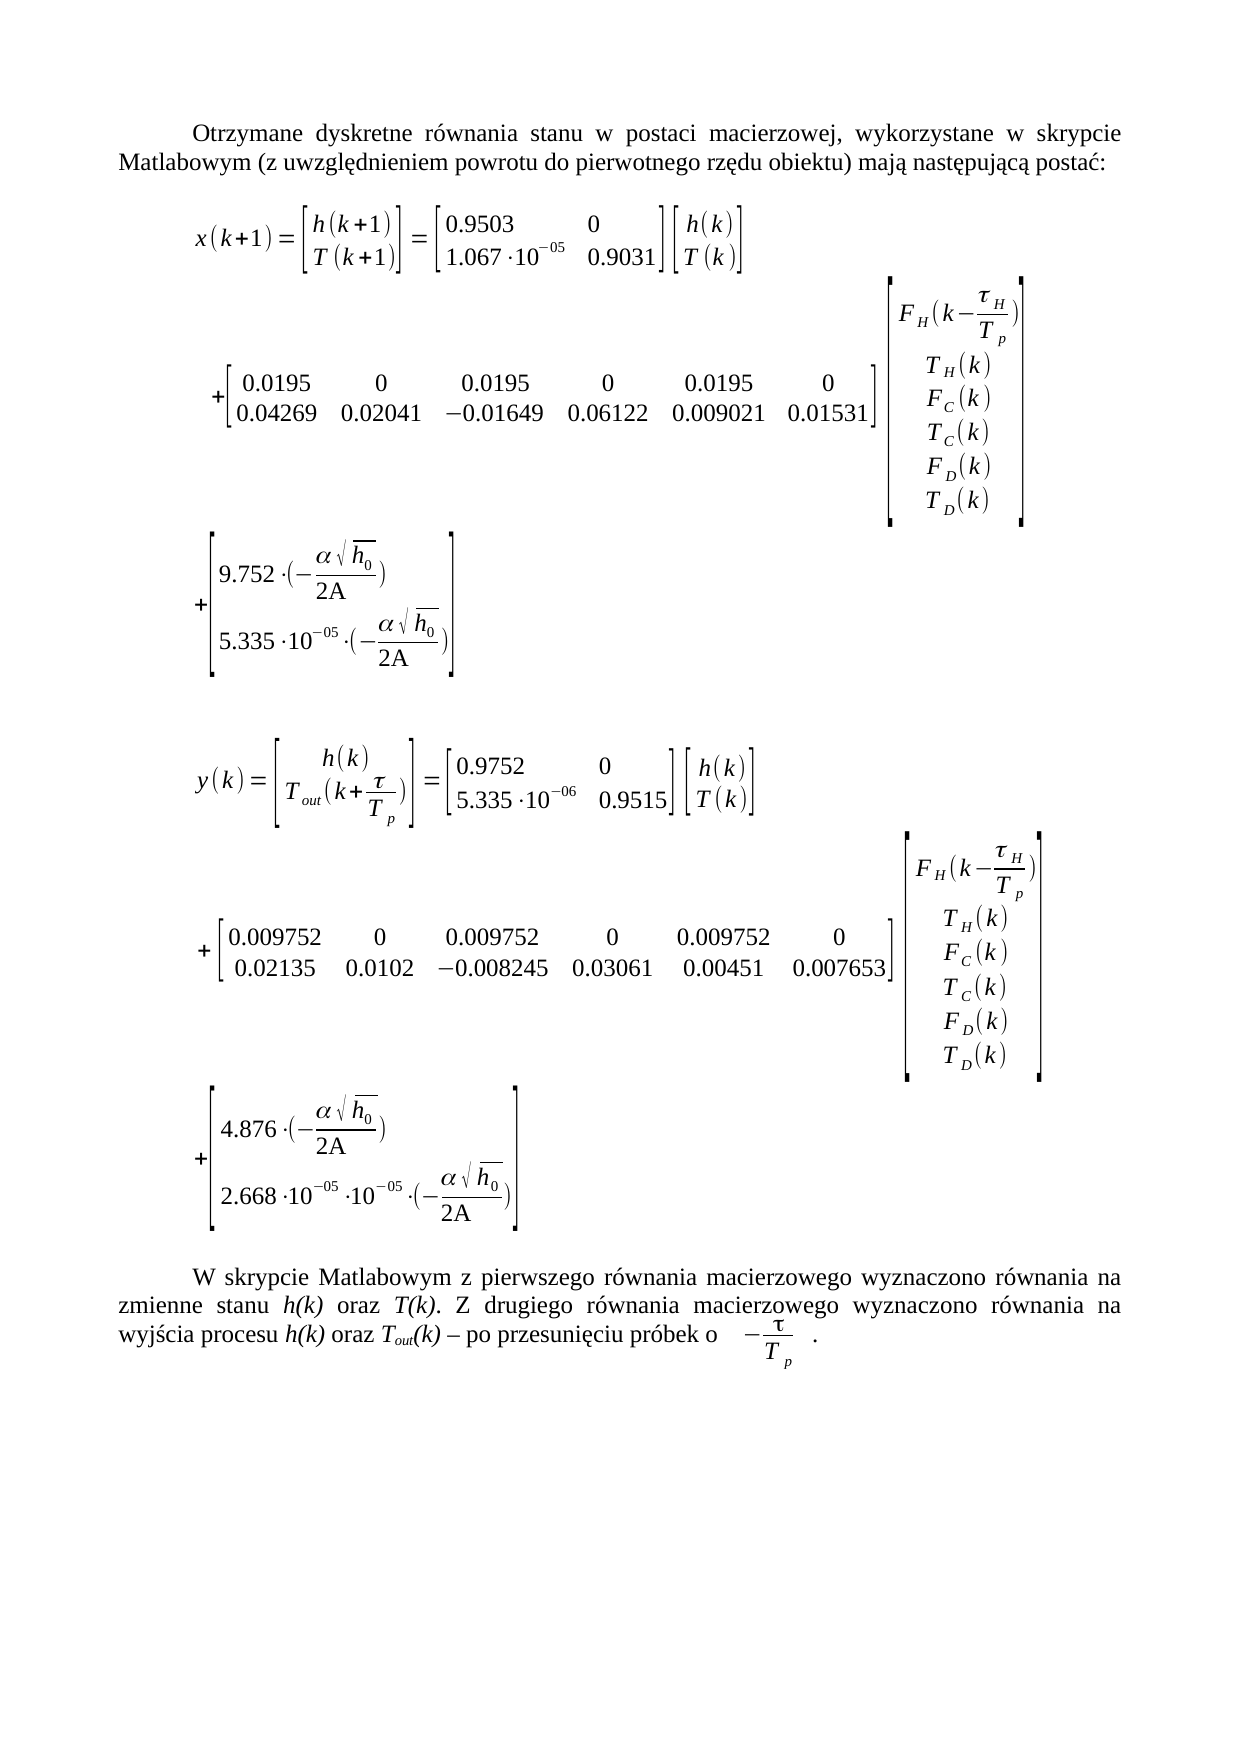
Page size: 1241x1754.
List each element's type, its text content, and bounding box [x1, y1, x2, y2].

text Otrzymane dyskretne równania stanu w postaci macierzowej, wykorzystane w skrypcie Matlabowym (z uwzględnieniem powrotu do pierwotnego rzędu obiektu) mają następującą postać: [118, 118, 1122, 176]
text W skrypcie Matlabowym z pierwszego równania macierzowego wyznaczono równania na zmienne stanu h(k) oraz T(k). Z drugiego równania macierzowego wyznaczono równania na wyjścia procesu h(k) oraz Tout(k) – po przesunięciu próbek o . [118, 1262, 1122, 1369]
